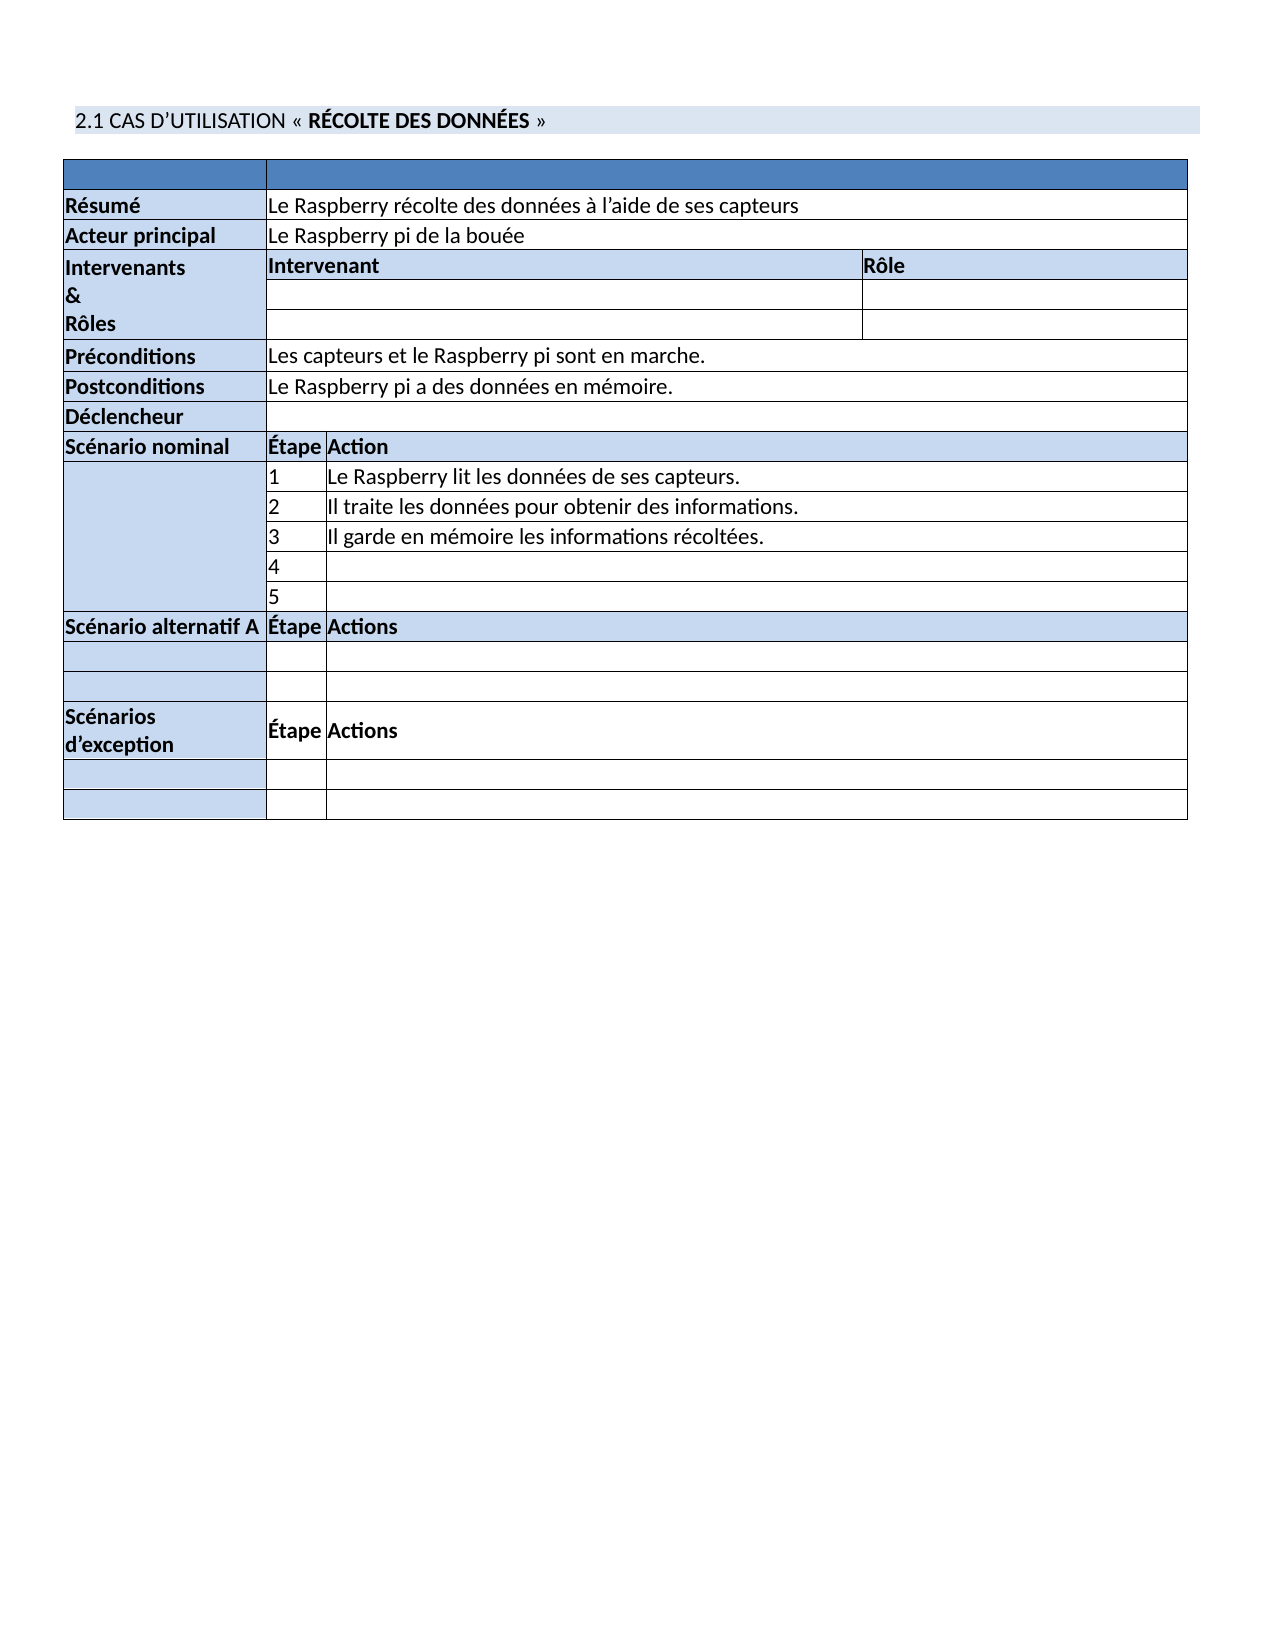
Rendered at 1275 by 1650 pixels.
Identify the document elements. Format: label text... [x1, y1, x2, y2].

table_cell Déclencheur [64, 402, 266, 431]
table_cell Action [327, 432, 1187, 461]
table_cell Étape [267, 612, 326, 641]
table_cell Le Raspberry pi a des données en mémoire. [267, 372, 1187, 401]
table_cell [267, 790, 326, 818]
table_cell [327, 582, 1187, 611]
table_cell 2 [267, 492, 326, 521]
table_cell Acteur principal [64, 220, 266, 249]
table_cell Intervenants & Rôles [64, 250, 266, 339]
table_cell [64, 790, 266, 818]
table_cell [64, 672, 266, 701]
table_cell [64, 462, 266, 611]
table_cell [267, 402, 1187, 431]
table_cell 5 [267, 582, 326, 611]
table_cell [327, 790, 1187, 818]
table_cell [267, 310, 862, 339]
table_cell Le Raspberry pi de la bouée [267, 220, 1187, 249]
table_cell [64, 760, 266, 788]
table_cell Étape [267, 432, 326, 461]
table_cell [267, 672, 326, 701]
table_cell Il traite les données pour obtenir des informations. [327, 492, 1187, 521]
table_cell [267, 642, 326, 671]
table_cell Les capteurs et le Raspberry pi sont en marche. [267, 340, 1187, 371]
table_cell [863, 310, 1187, 339]
table_cell Scénario nominal [64, 432, 266, 461]
table_cell 4 [267, 552, 326, 581]
table_cell Actions [327, 702, 1187, 758]
table_cell Le Raspberry récolte des données à l’aide de ses capteurs [267, 190, 1187, 219]
table_cell Résumé [64, 190, 266, 219]
table_header [64, 160, 266, 189]
table_cell Le Raspberry lit les données de ses capteurs. [327, 462, 1187, 491]
table_cell [863, 280, 1187, 309]
table_cell [327, 552, 1187, 581]
table_cell Rôle [863, 250, 1187, 279]
table_cell [327, 760, 1187, 788]
table_cell 3 [267, 522, 326, 551]
table_cell [327, 672, 1187, 701]
subtitle 2.1 CAS D’UTILISATION « RÉCOLTE DES DONNÉES » [75, 106, 1200, 134]
table_cell [327, 642, 1187, 671]
table_cell [267, 280, 862, 309]
table_cell Intervenant [267, 250, 862, 279]
table_cell 1 [267, 462, 326, 491]
table_header [267, 160, 1187, 189]
table_cell Il garde en mémoire les informations récoltées. [327, 522, 1187, 551]
table_cell Scénario alternatif A [64, 612, 266, 641]
table_cell Étape [267, 702, 326, 758]
table_cell Postconditions [64, 372, 266, 401]
table_cell Scénarios d’exception [64, 702, 266, 758]
table_cell Actions [327, 612, 1187, 641]
table_cell [64, 642, 266, 671]
table_cell [267, 760, 326, 788]
table_cell Préconditions [64, 340, 266, 371]
